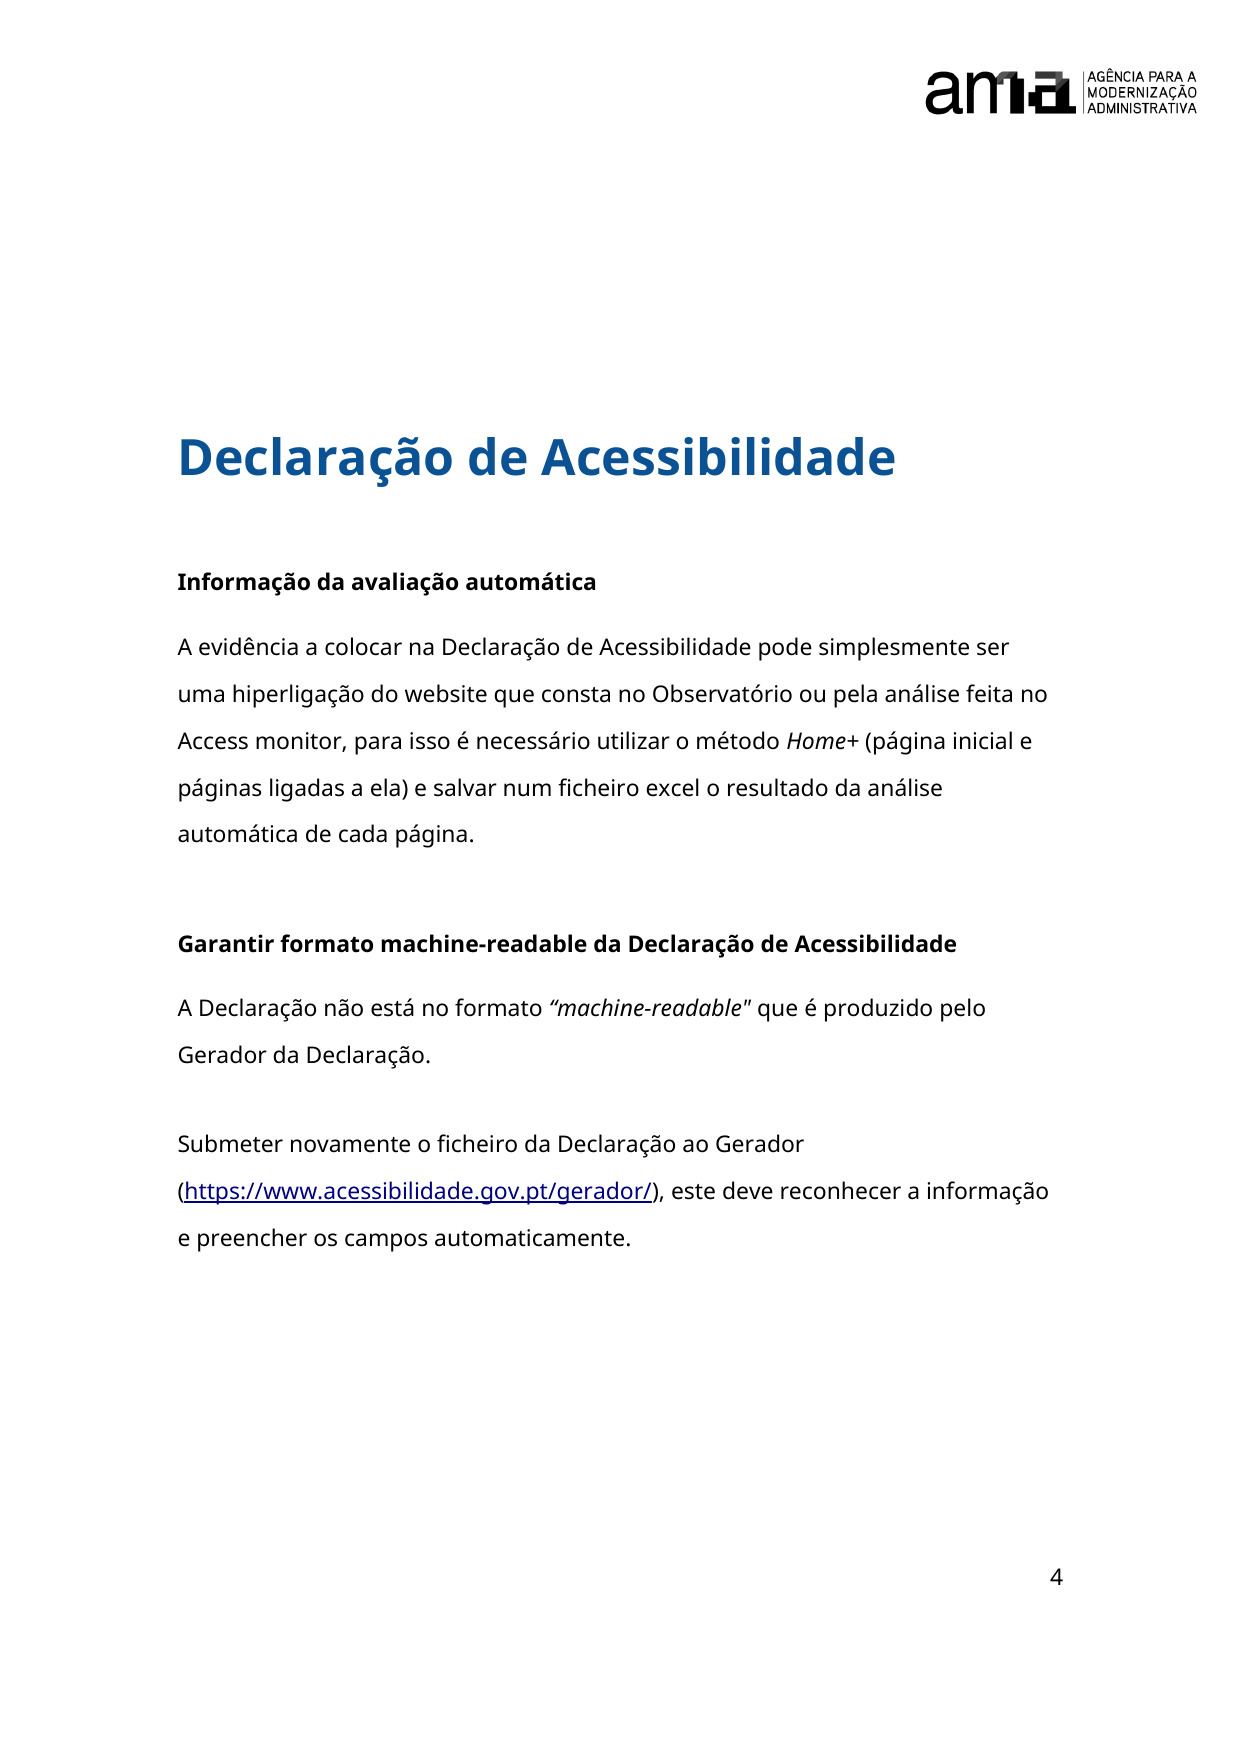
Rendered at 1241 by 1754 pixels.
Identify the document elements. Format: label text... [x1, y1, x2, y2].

text A evidência a colocar na Declaração de Acessibilidade pode simplesmente ser uma hiperligação do website que consta no Observatório ou pela análise feita no Access monitor, para isso é necessário utilizar o método Home+ (página inicial e páginas ligadas a ela) e salvar num ficheiro excel o resultado da análise automática de cada página. [177, 631, 1063, 849]
text Informação da avaliação automática [177, 566, 1063, 597]
text Garantir formato machine-readable da Declaração de Acessibilidade [177, 928, 1063, 959]
text Submeter novamente o ficheiro da Declaração ao Gerador (https://www.acessibilidade.gov.pt/gerador/), este deve reconhecer a informação e preencher os campos automaticamente. [177, 1128, 1063, 1253]
text A Declaração não está no formato “machine-readable" que é produzido pelo Gerador da Declaração. [177, 992, 1063, 1070]
subtitle Declaração de Acessibilidade [177, 422, 1063, 491]
